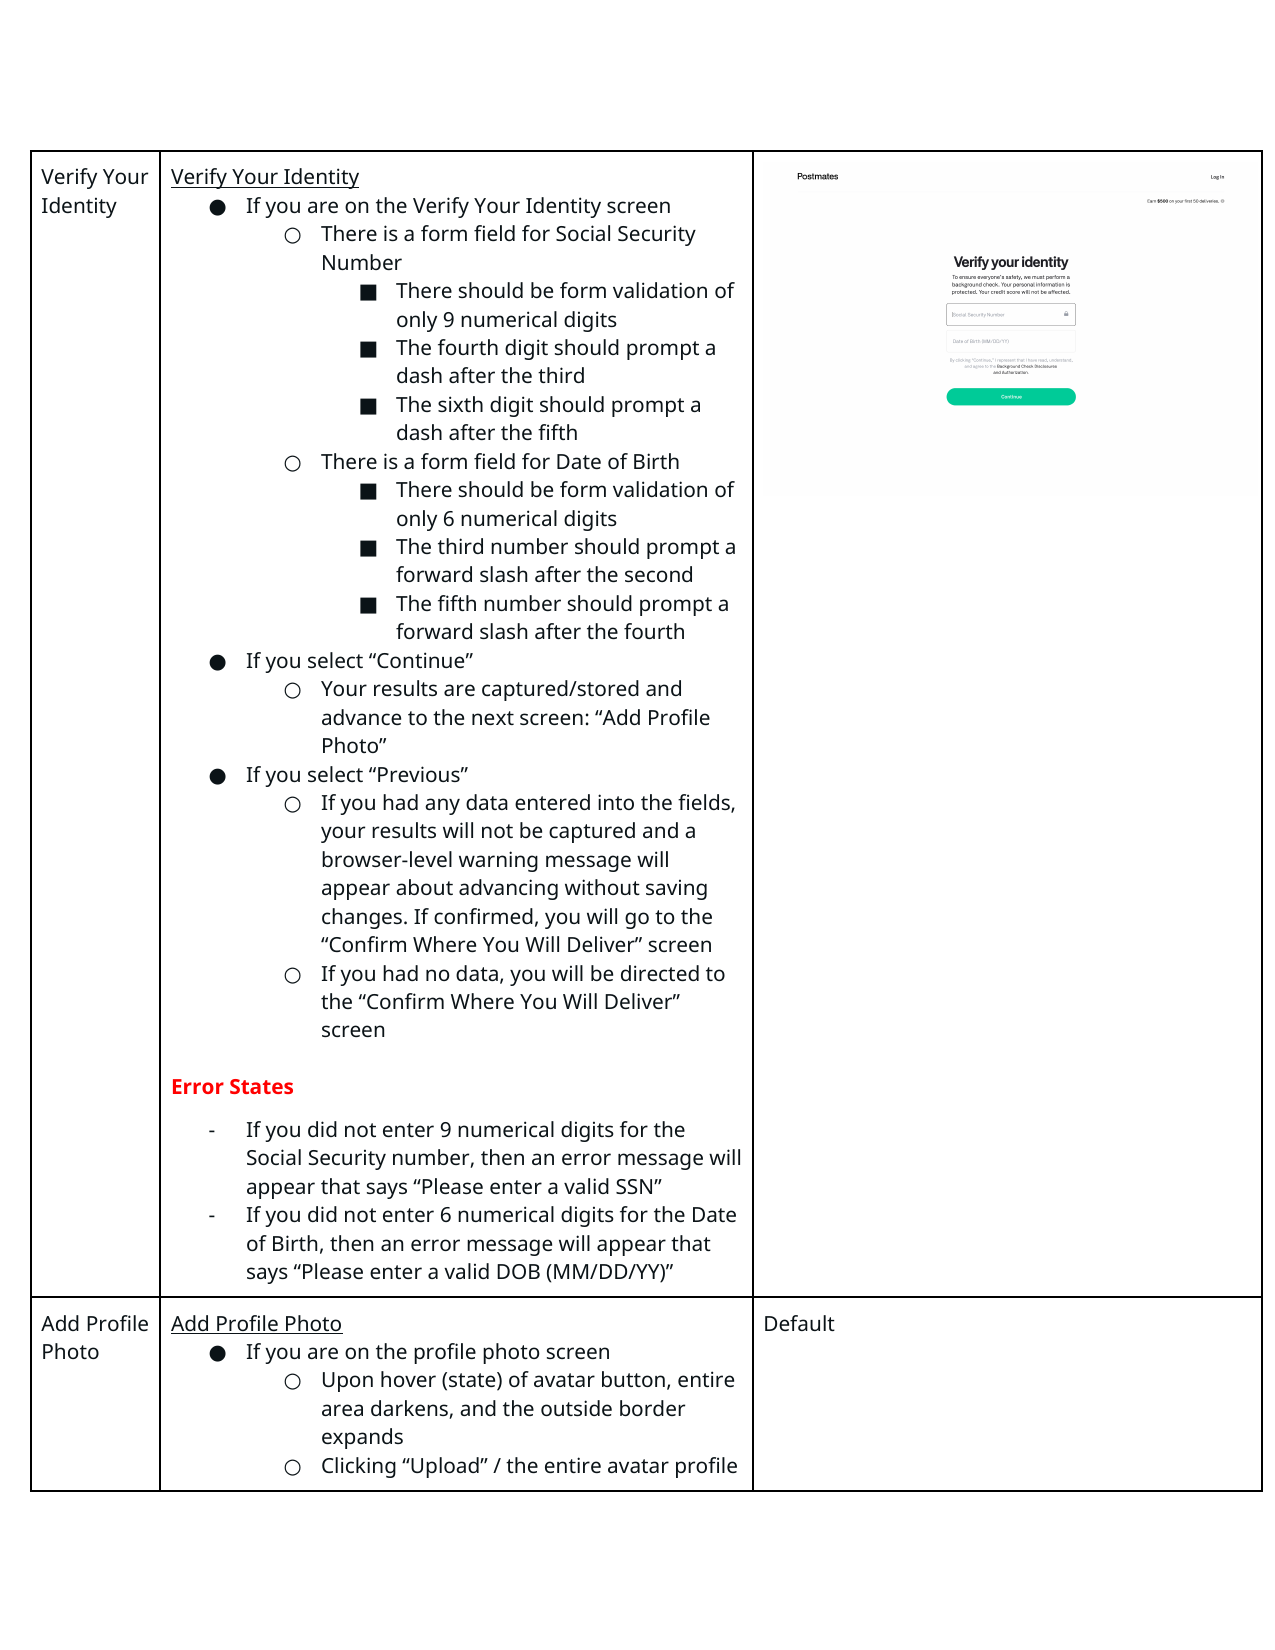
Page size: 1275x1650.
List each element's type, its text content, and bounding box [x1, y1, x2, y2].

table_cell Add Profile Photo [32, 1298, 159, 1490]
table_cell Default [754, 1298, 1261, 1490]
table_cell Add Profile Photo If you are on the profile photo screen Upon hover (state) of avatar button, entire area darkens, and the outside border expands Clicking “Upload” / the entire avatar profile [161, 1298, 752, 1490]
table_cell [754, 152, 1261, 1296]
table_cell Verify Your Identity If you are on the Verify Your Identity screen There is a form field for Social Security Number There should be form validation of only 9 numerical digits The fourth digit should prompt a dash after the third The sixth digit should prompt a dash after the fifth There is a form field for Date of Birth There should be form validation of only 6 numerical digits The third number should prompt a forward slash after the second The fifth number should prompt a forward slash after the fourth If you select “Continue” Your results are captured/stored and advance to the next screen: “Add Profile Photo” If you select “Previous” If you had any data entered into the fields, your results will not be captured and a browser-level warning message will appear about advancing without saving changes. If confirmed, you will go to the “Confirm Where You Will Deliver” screen If you had no data, you will be directed to the “Confirm Where You Will Deliver” screen Error States If you did not enter 9 numerical digits for the Social Security number, then an error message will appear that says “Please enter a valid SSN” If you did not enter 6 numerical digits for the Date of Birth, then an error message will appear that says “Please enter a valid DOB (MM/DD/YY)” [161, 152, 752, 1296]
table_cell Verify Your Identity [32, 152, 159, 1296]
picture [763, 162, 1259, 496]
